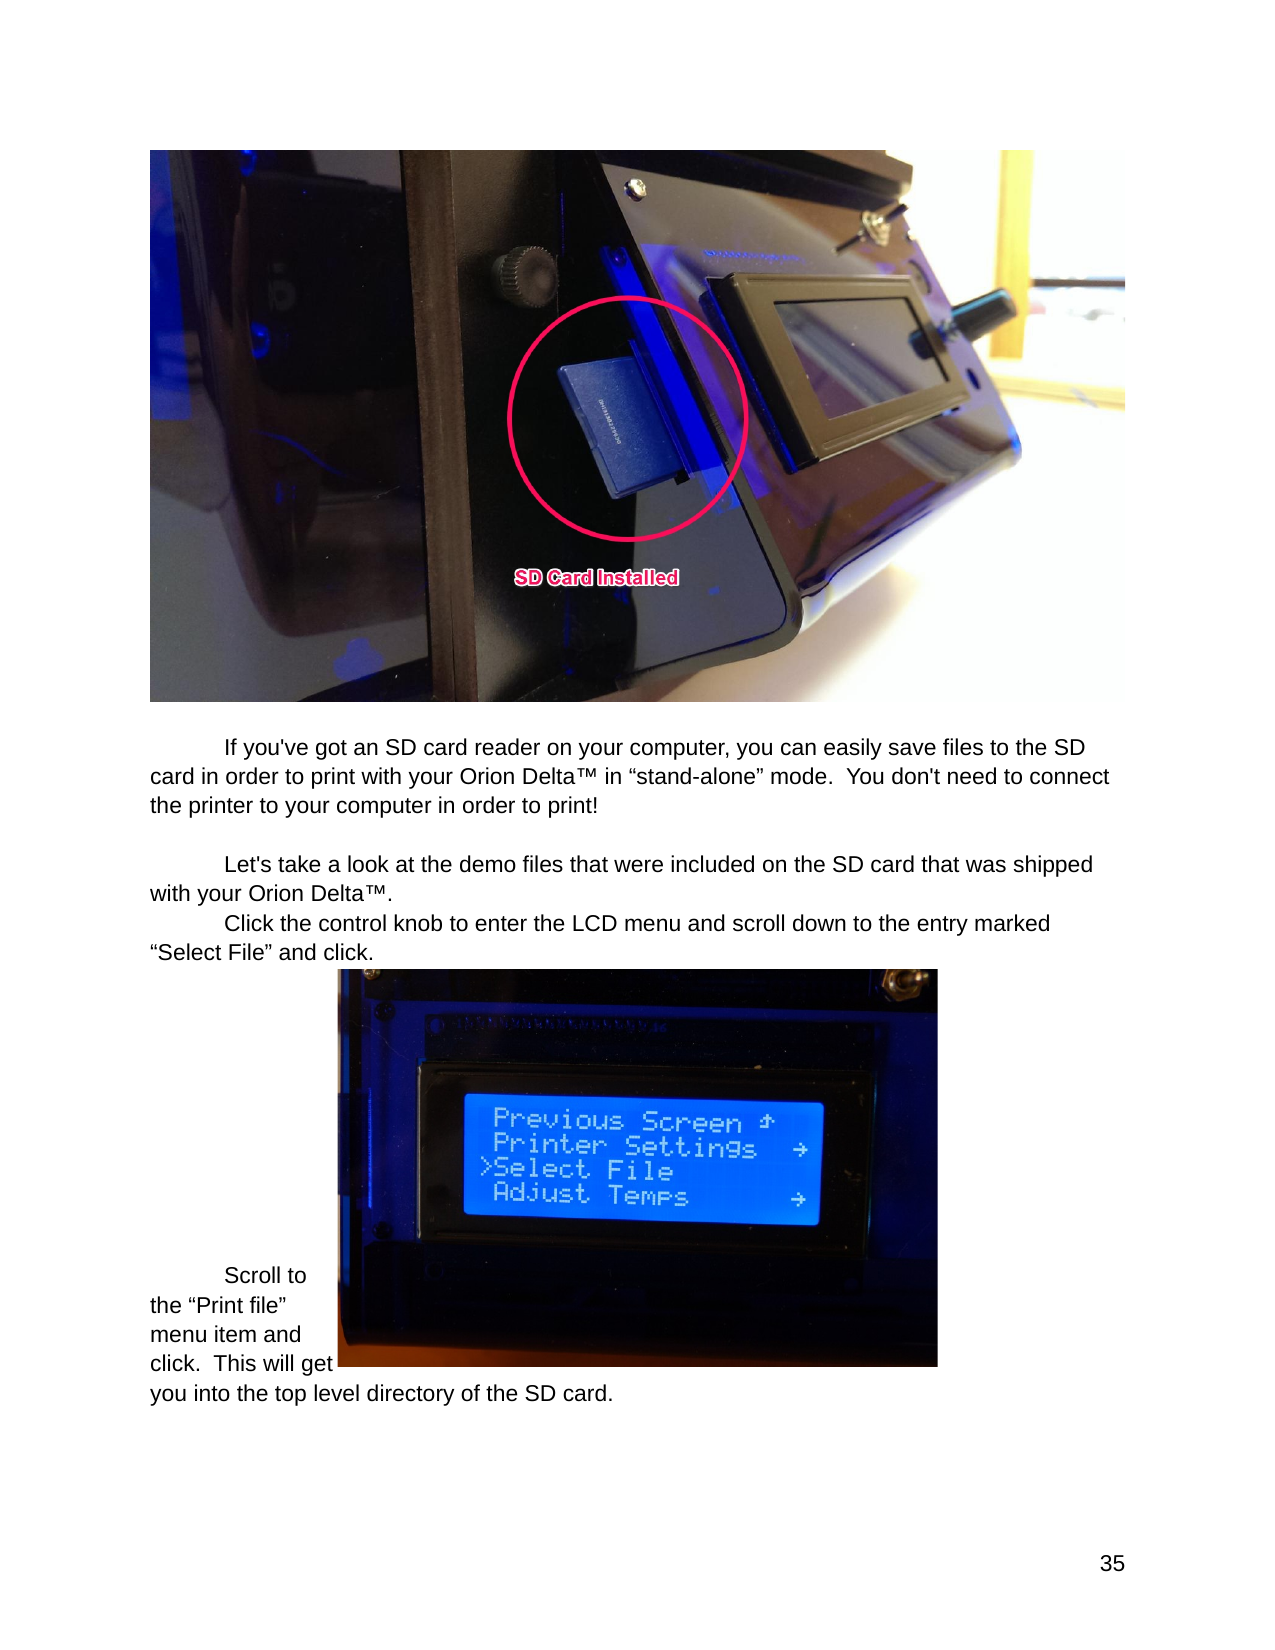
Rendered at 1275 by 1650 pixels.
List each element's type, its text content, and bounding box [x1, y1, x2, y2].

text Click the control knob to enter the LCD menu and scroll down to the entry marked “Select File” and click. [150, 911, 1125, 966]
text If you've got an SD card reader on your computer, you can easily save files to the SD card in order to print with your Orion Delta™ in “stand-alone” mode. You don't need to connect the printer to your computer in order to print! [150, 734, 1125, 819]
text Let's take a look at the demo files that were included on the SD card that was shipped with your Orion Delta™. [150, 852, 1125, 907]
picture [337, 969, 938, 1367]
text Scroll to the “Print file” menu item and click. This will get you into the top level directory of the SD card. [150, 1263, 1125, 1406]
picture [150, 150, 1125, 702]
